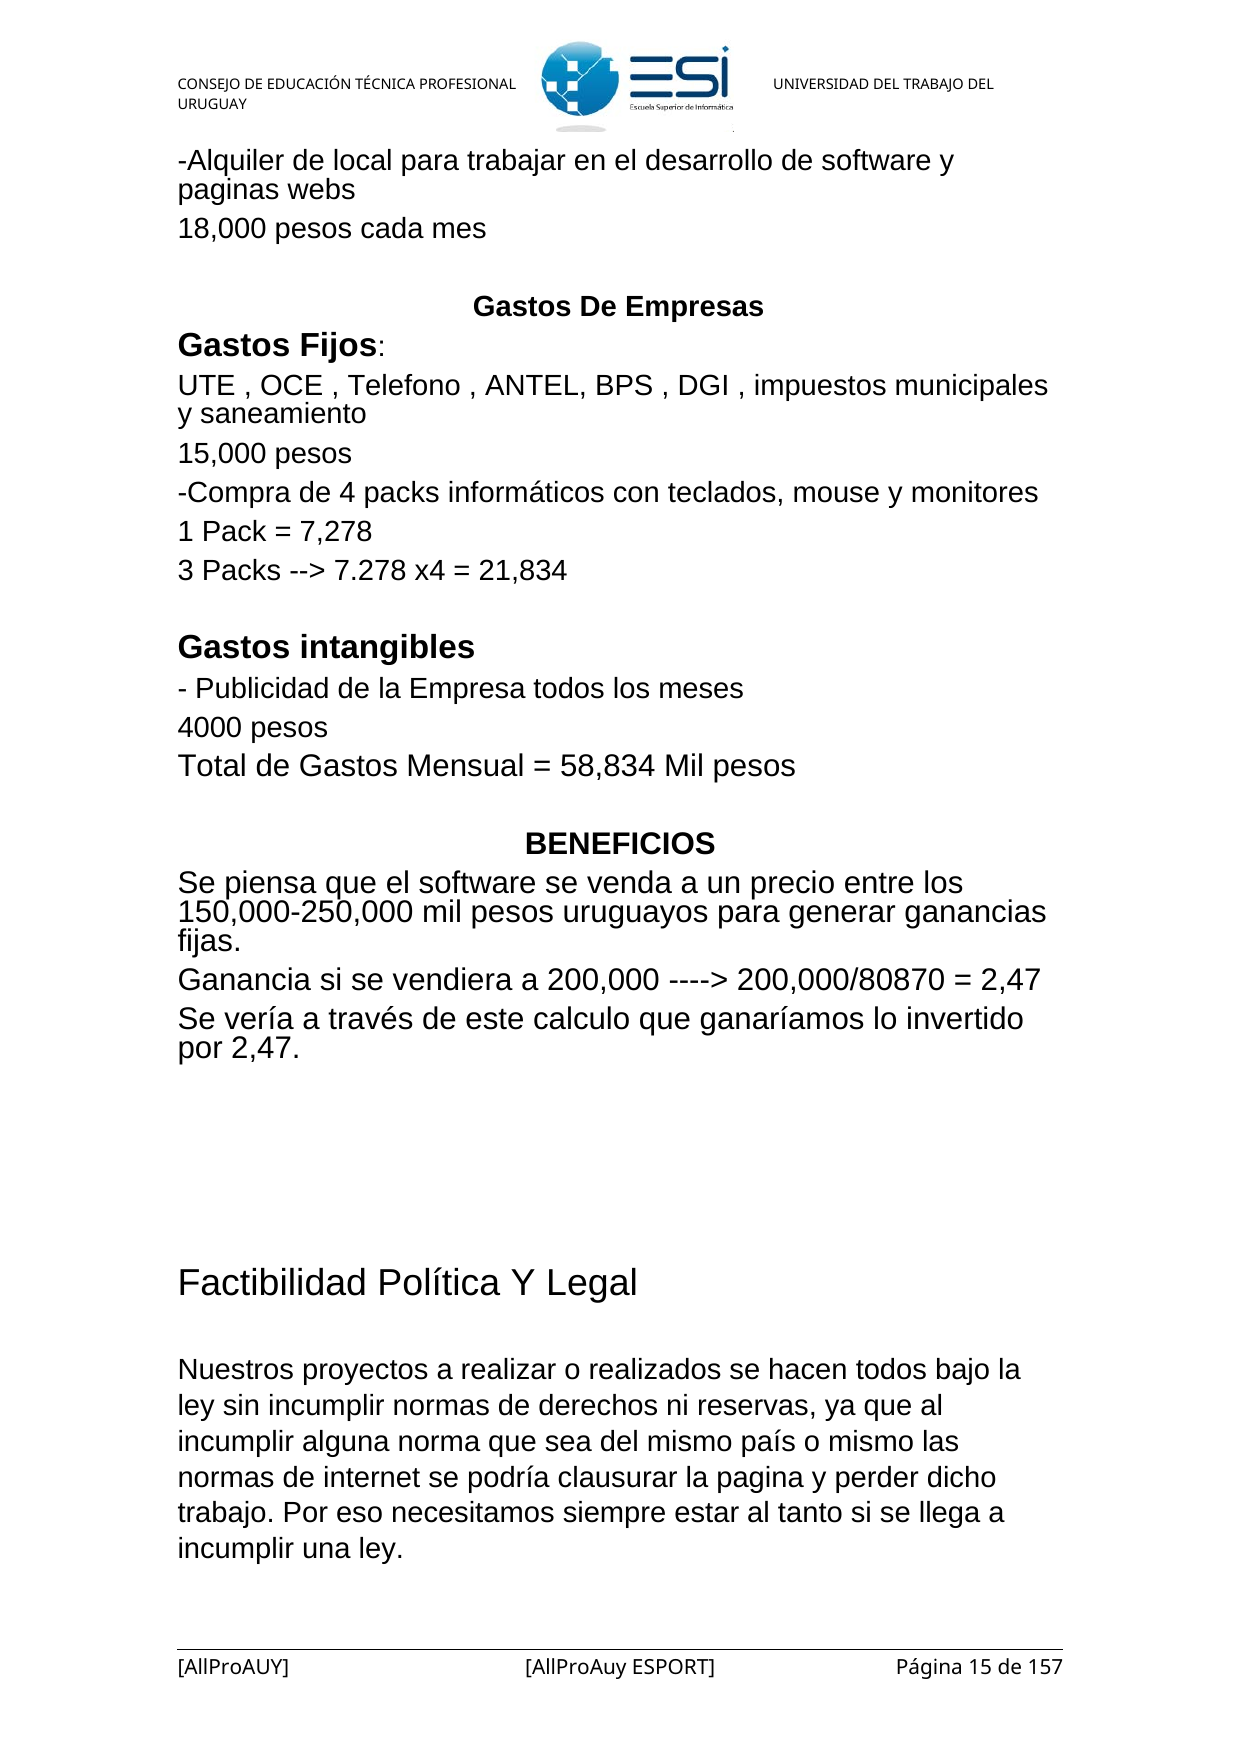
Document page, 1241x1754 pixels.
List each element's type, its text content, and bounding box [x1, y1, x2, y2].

text 1 Pack = 7,278 [177, 518, 1063, 547]
text Gastos De Empresas [177, 294, 1063, 323]
text Se vería a través de este calculo que ganaríamos lo invertido por 2,47. [177, 1007, 1063, 1064]
text Se piensa que el software se venda a un precio entre los 150,000-250,000 mil pesos uruguayos para generar ganancias fijas. [177, 871, 1063, 957]
text BENEFICIOS [177, 832, 1063, 861]
text 18,000 pesos cada mes [177, 216, 1063, 244]
text Ganancia si se vendiera a 200,000 ----> 200,000/80870 = 2,47 [177, 968, 1063, 996]
text 3 Packs --> 7.278 x4 = 21,834 [177, 558, 1063, 586]
text Nuestros proyectos a realizar o realizados se hacen todos bajo la ley sin incumplir normas de derechos ni reservas, ya que al incumplir alguna norma que sea del mismo país o mismo las normas de internet se podría clausurar la pagina y perder dicho trabajo. Por eso necesitamos siempre estar al tanto si se llega a incumplir una ley. [177, 1352, 1063, 1565]
text Factibilidad Política Y Legal [177, 1260, 1063, 1303]
picture [534, 39, 734, 132]
text Gastos intangibles [177, 636, 1063, 665]
text 15,000 pesos [177, 440, 1063, 469]
text Total de Gastos Mensual = 58,834 Mil pesos [177, 753, 1063, 782]
text 4000 pesos [177, 714, 1063, 743]
text - Publicidad de la Empresa todos los meses [177, 675, 1063, 704]
text -Alquiler de local para trabajar en el desarrollo de software y paginas webs [177, 148, 1063, 205]
text Gastos Fijos: [177, 333, 1063, 362]
text UTE , OCE , Telefono , ANTEL, BPS , DGI , impuestos municipales y saneamiento [177, 372, 1063, 430]
text -Compra de 4 packs informáticos con teclados, mouse y monitores [177, 479, 1063, 508]
